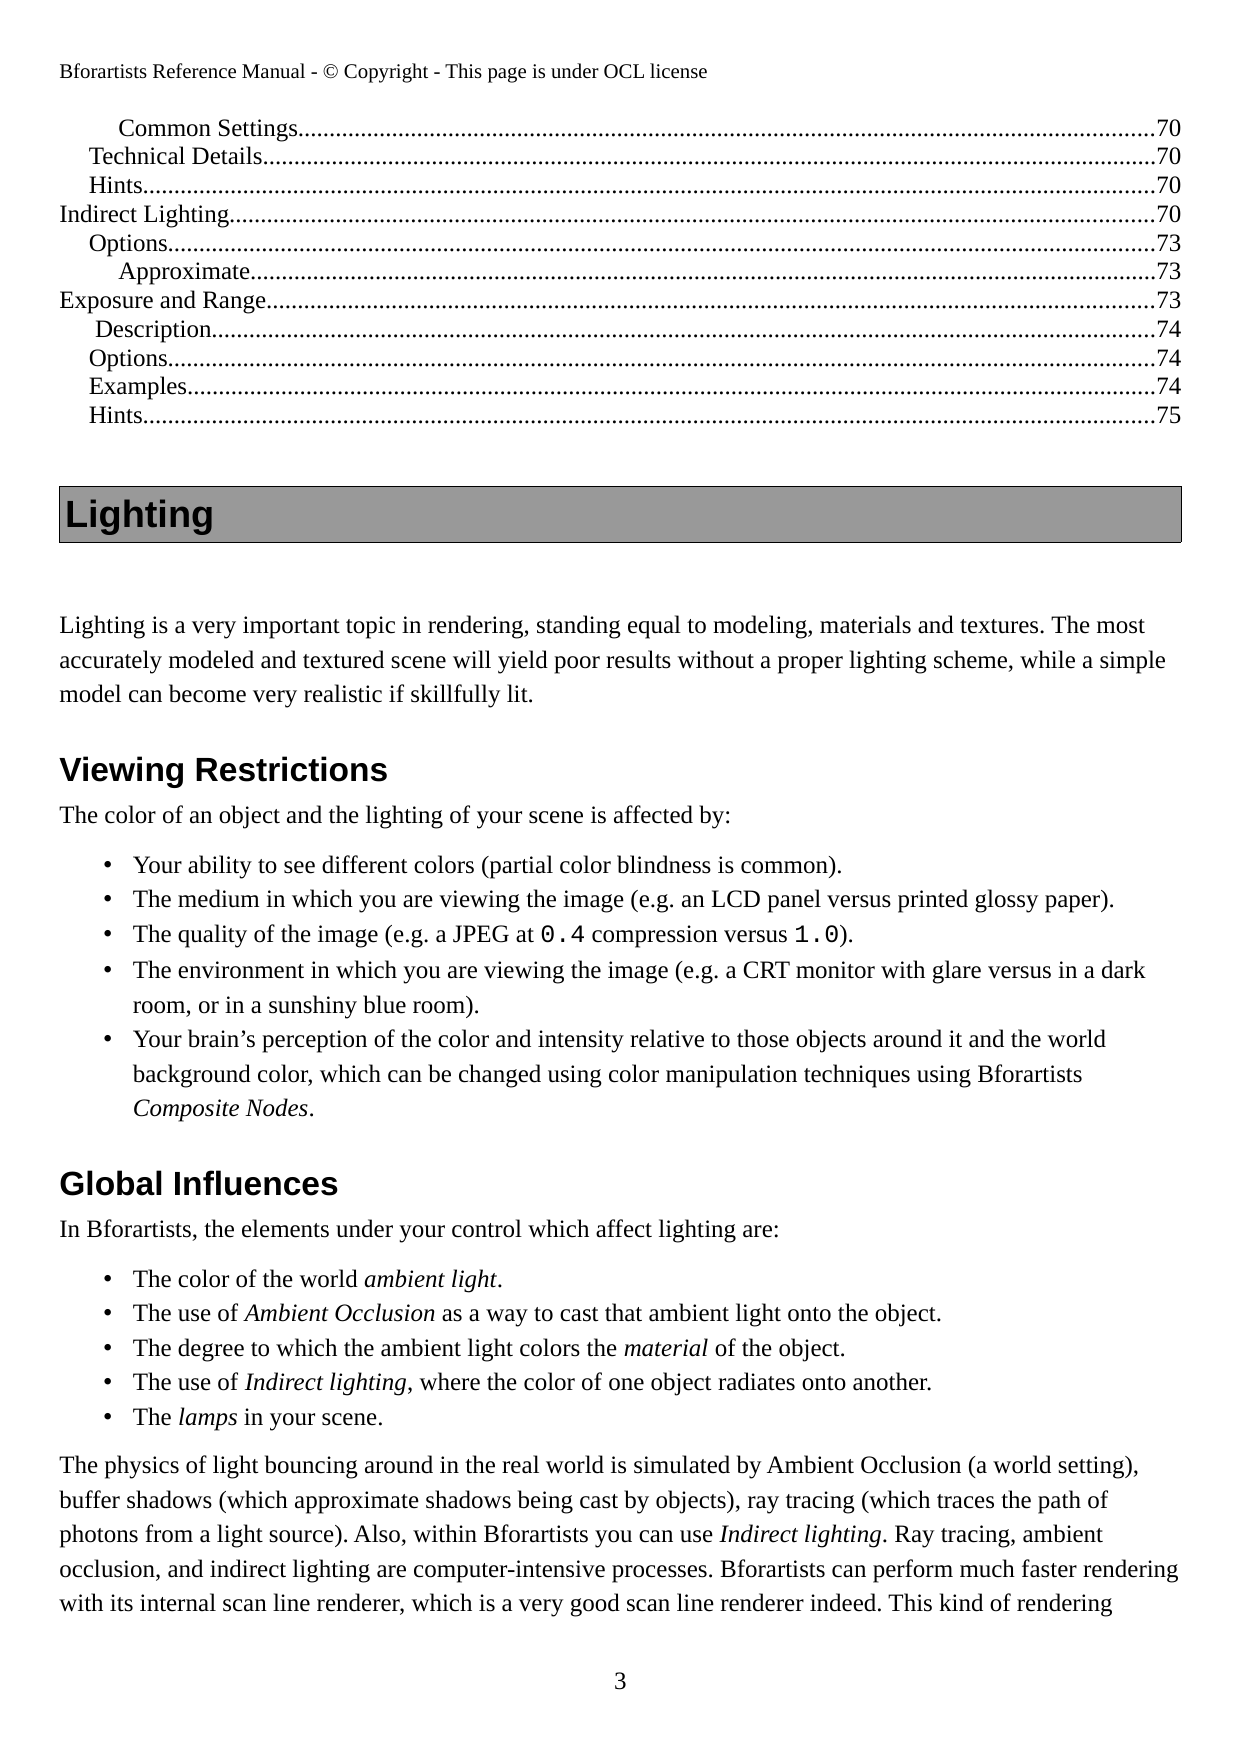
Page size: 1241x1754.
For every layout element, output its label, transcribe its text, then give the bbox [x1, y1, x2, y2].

text Common Settings 70 [118, 113, 1181, 141]
list The color of the world ambient light. [103, 1264, 1181, 1292]
list The medium in which you are viewing the image (e.g. an LCD panel versus printed glossy paper). [103, 884, 1181, 913]
text Hints 75 [88, 400, 1181, 429]
table_header Lighting [60, 487, 1181, 542]
list The environment in which you are viewing the image (e.g. a CRT monitor with glare versus in a dark room, or in a sunshiny blue room). [103, 956, 1181, 1019]
text Indirect Lighting 70 [59, 199, 1181, 228]
text Lighting is a very important topic in rendering, standing equal to modeling, materials and textures. The most accurately modeled and textured scene will yield poor results without a proper lighting scheme, while a simple model can become very realistic if skillfully lit. [59, 611, 1181, 708]
text Exposure and Range 73 [59, 285, 1181, 314]
subtitle Viewing Restrictions [59, 749, 1181, 788]
list Your brain’s perception of the color and intensity relative to those objects around it and the world background color, which can be changed using color manipulation techniques using Bforartists Composite Nodes. [103, 1024, 1181, 1122]
text Examples 74 [88, 371, 1181, 400]
text The physics of light bouncing around in the real world is simulated by Ambient Occlusion (a world setting), buffer shadows (which approximate shadows being cast by objects), ray tracing (which traces the path of photons from a light source). Also, within Bforartists you can use Indirect lighting. Ray tracing, ambient occlusion, and indirect lighting are computer-intensive processes. Bforartists can perform much faster rendering with its internal scan line renderer, which is a very good scan line renderer indeed. This kind of rendering [59, 1451, 1181, 1617]
text Technical Details 70 [88, 141, 1181, 170]
text The color of an object and the lighting of your scene is affected by: [59, 801, 1181, 829]
list The lamps in your scene. [103, 1402, 1181, 1430]
text Hints 70 [88, 170, 1181, 199]
list Your ability to see different colors (partial color blindness is common). [103, 850, 1181, 878]
list The degree to which the ambient light colors the material of the object. [103, 1333, 1181, 1361]
subtitle Global Influences [59, 1163, 1181, 1202]
text In Bforartists, the elements under your control which affect lighting are: [59, 1214, 1181, 1243]
text Description 74 [88, 314, 1181, 343]
list The quality of the image (e.g. a JPEG at 0.4 compression versus 1.0). [103, 919, 1181, 949]
text Options 74 [88, 343, 1181, 371]
text Options 73 [88, 228, 1181, 256]
list The use of Ambient Occlusion as a way to cast that ambient light onto the object. [103, 1298, 1181, 1327]
list The use of Indirect lighting, where the color of one object radiates onto another. [103, 1367, 1181, 1396]
text Approximate 73 [118, 256, 1181, 285]
